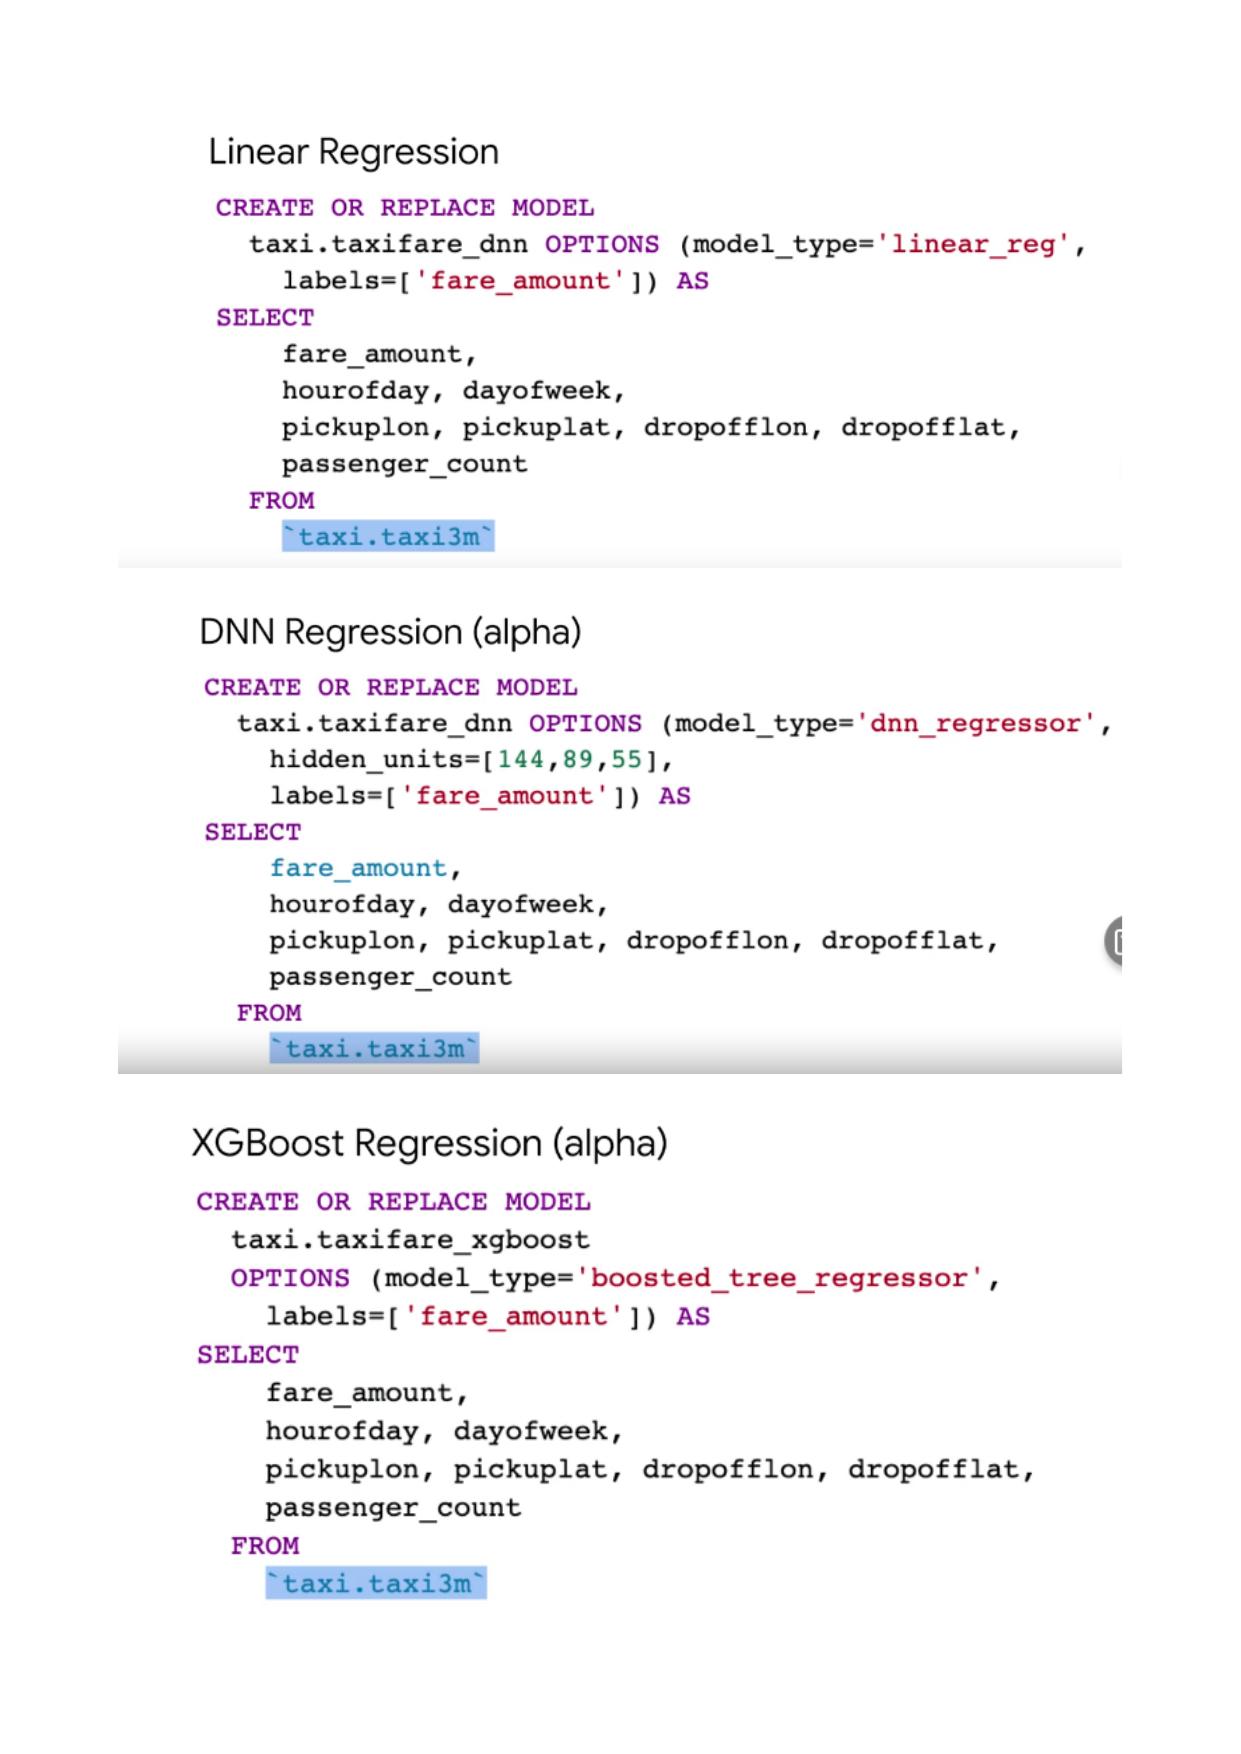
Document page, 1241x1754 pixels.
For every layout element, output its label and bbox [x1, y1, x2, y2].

picture [118, 118, 1123, 568]
picture [118, 596, 1123, 1074]
picture [118, 1102, 1123, 1616]
